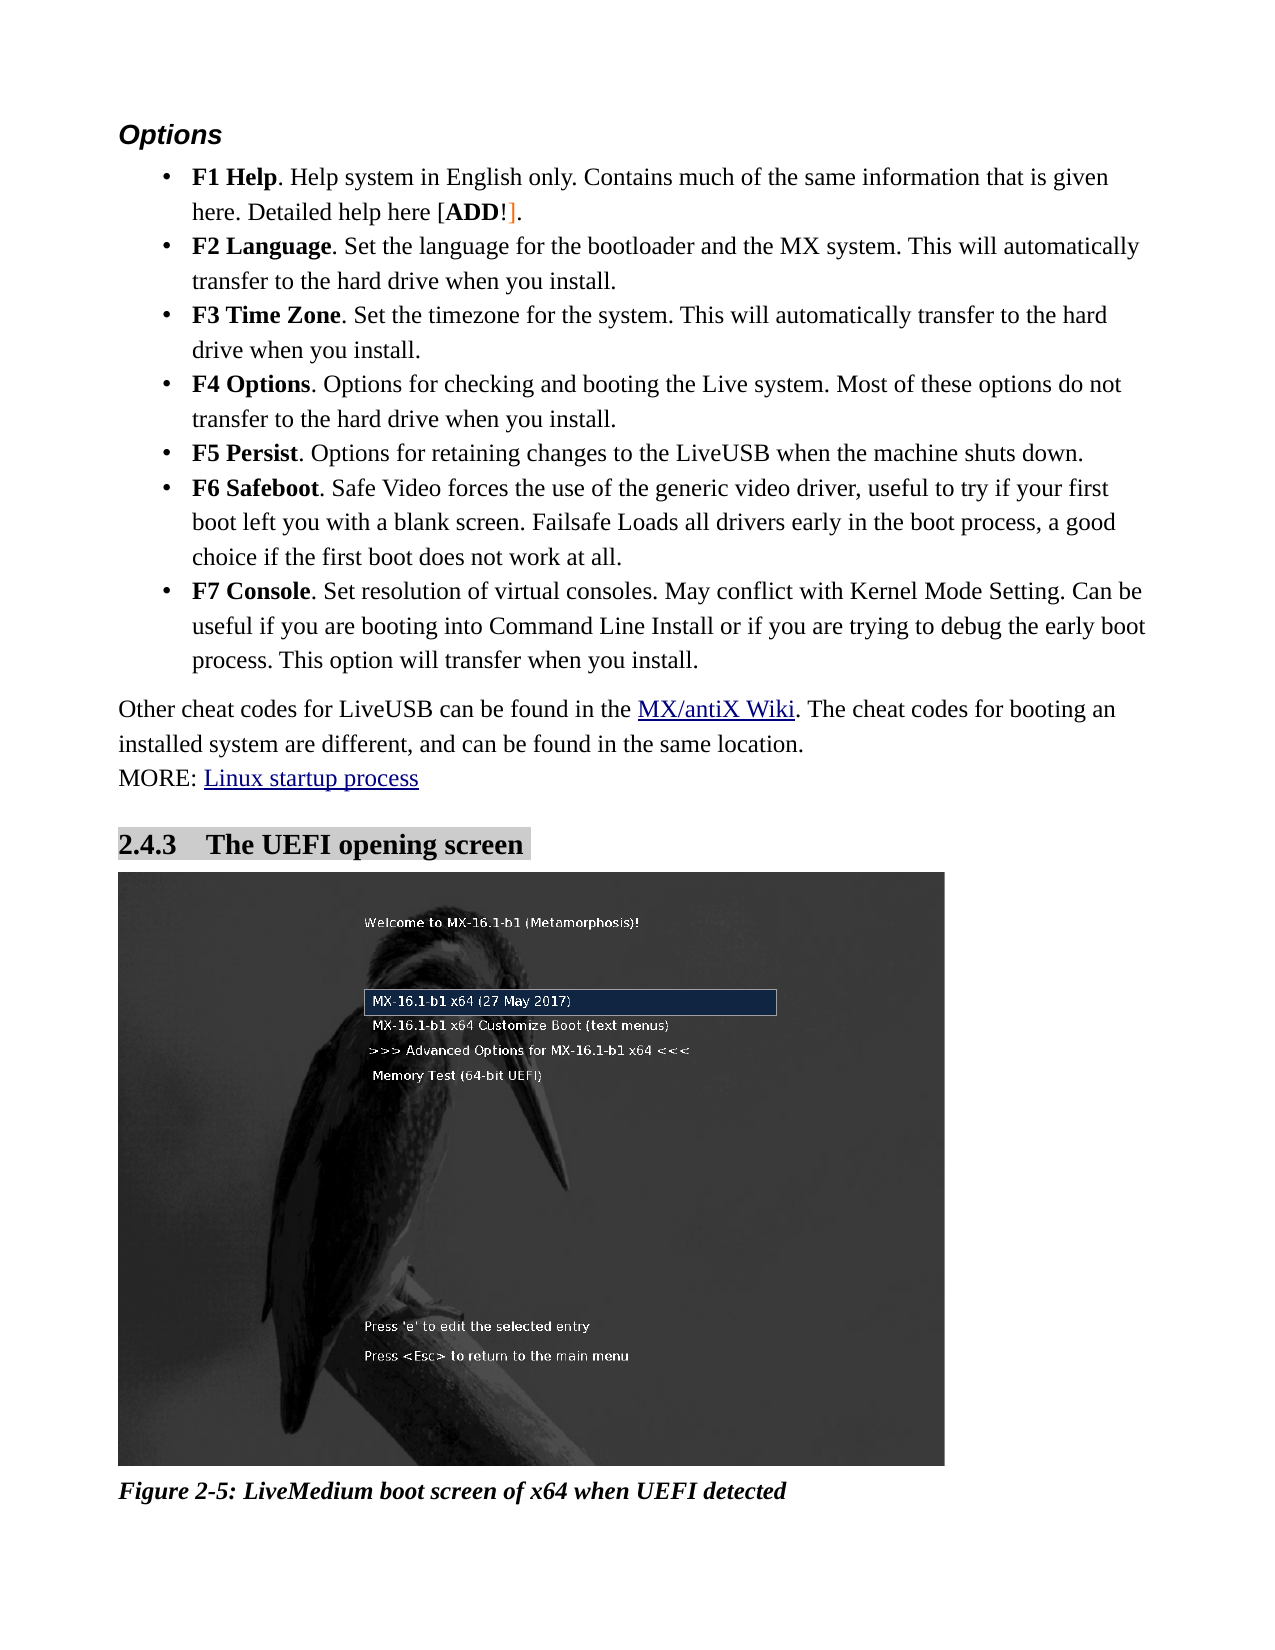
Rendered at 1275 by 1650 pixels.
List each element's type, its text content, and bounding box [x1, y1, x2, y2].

list F1 Help. Help system in English only. Contains much of the same information that is given here. Detailed help here [ADD!]. [162, 162, 1157, 226]
subtitle 2.4.3 The UEFI opening screen [531, 827, 1157, 860]
picture [118, 872, 945, 1466]
list F7 Console. Set resolution of virtual consoles. May conflict with Kernel Mode Setting. Can be useful if you are booting into Command Line Install or if you are trying to debug the early boot process. This option will transfer when you install. [162, 576, 1157, 674]
text Figure 2-5: LiveMedium boot screen of x64 when UEFI detected [118, 1476, 1157, 1505]
list F4 Options. Options for checking and booting the Live system. Most of these options do not transfer to the hard drive when you install. [162, 369, 1157, 433]
text MORE: Linux startup process [118, 763, 1157, 792]
text Other cheat codes for LiveUSB can be found in the MX/antiX Wiki. The cheat codes for booting an installed system are different, and can be found in the same location. [118, 694, 1157, 757]
list F5 Persist. Options for retaining changes to the LiveUSB when the machine shuts down. [162, 438, 1157, 467]
list F3 Time Zone. Set the timezone for the system. This will automatically transfer to the hard drive when you install. [162, 300, 1157, 364]
subtitle Options [118, 118, 1157, 150]
list F2 Language. Set the language for the bootloader and the MX system. This will automatically transfer to the hard drive when you install. [162, 231, 1157, 295]
list F6 Safeboot. Safe Video forces the use of the generic video driver, useful to try if your first boot left you with a blank screen. Failsafe Loads all drivers early in the boot process, a good choice if the first boot does not work at all. [162, 473, 1157, 571]
